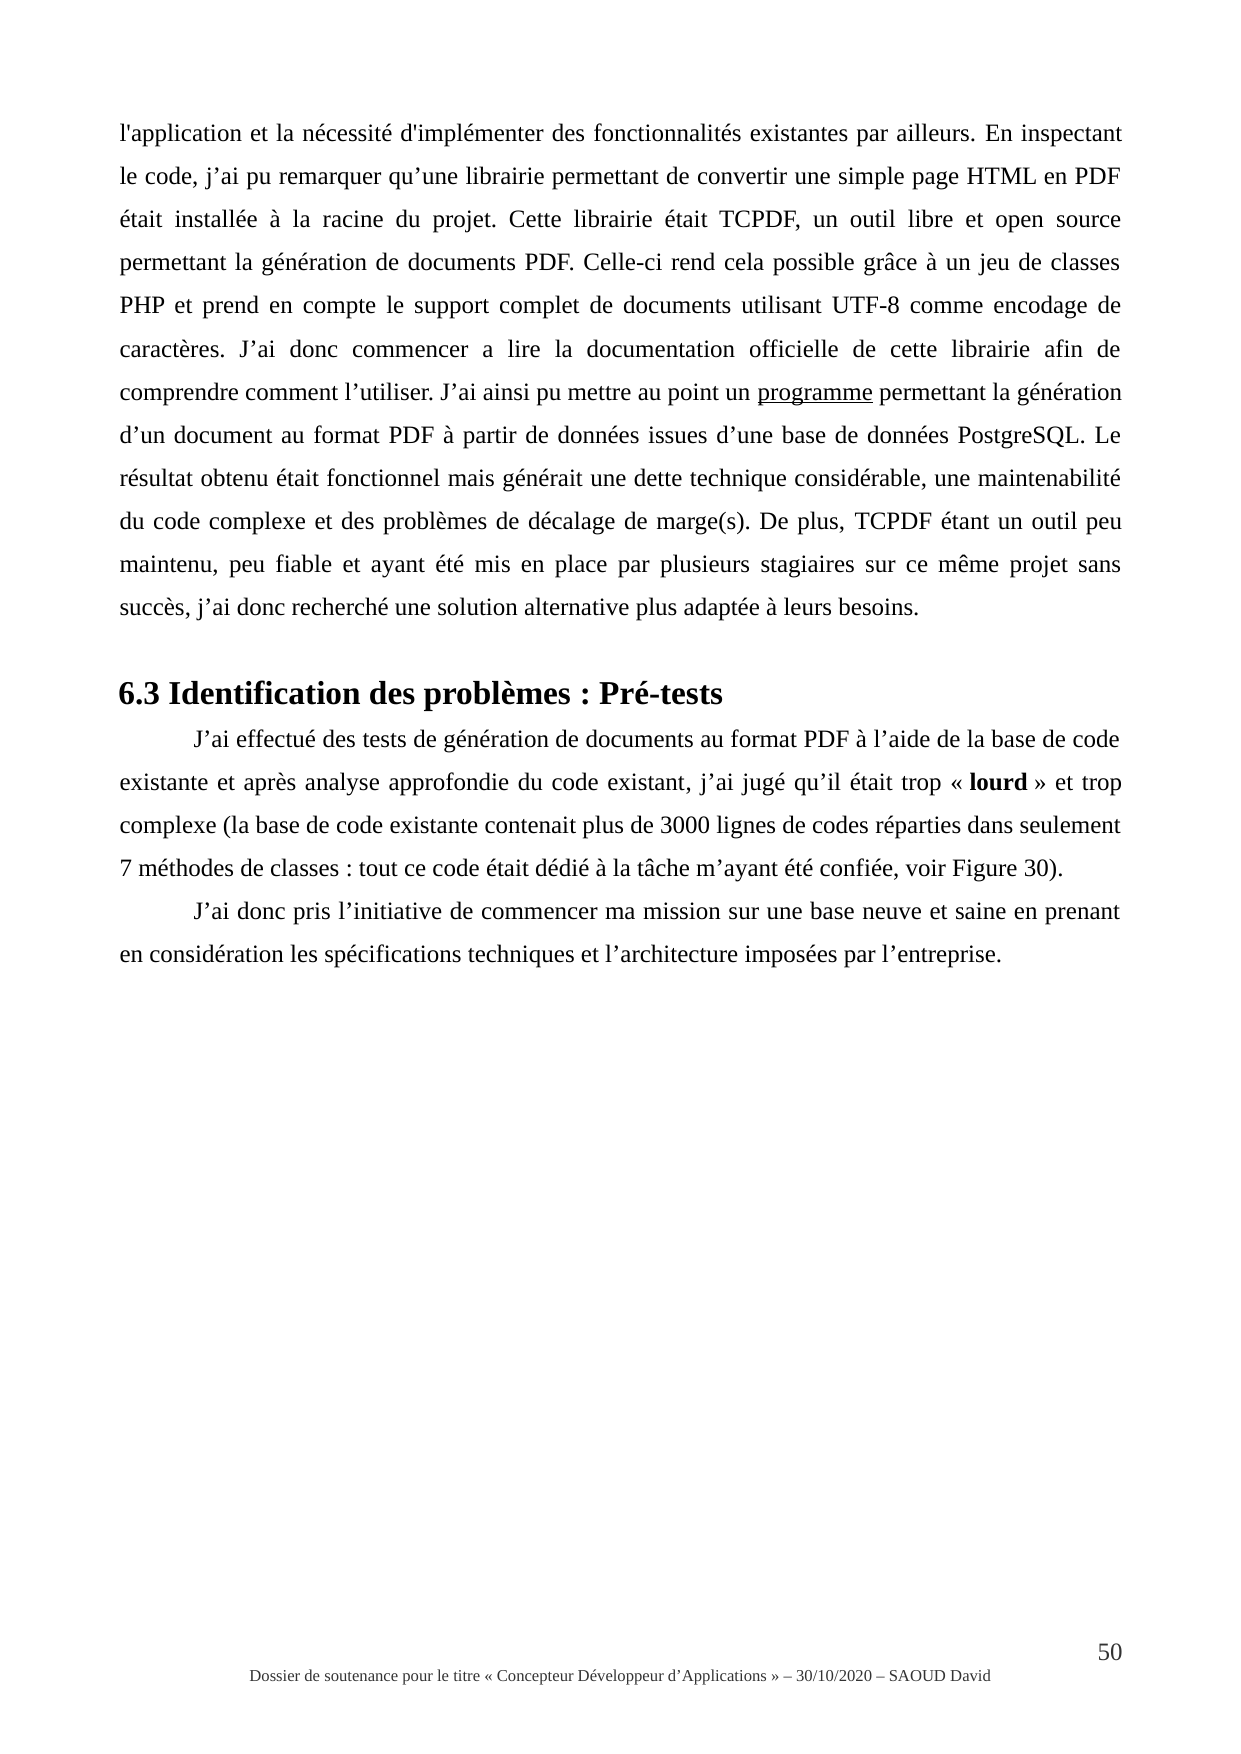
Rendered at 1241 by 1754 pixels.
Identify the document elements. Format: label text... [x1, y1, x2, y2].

text l'application et la nécessité d'implémenter des fonctionnalités existantes par ailleurs. En inspectant le code, j’ai pu remarquer qu’une librairie permettant de convertir une simple page HTML en PDF était installée à la racine du projet. Cette librairie était TCPDF, un outil libre et open source permettant la génération de documents PDF. Celle-ci rend cela possible grâce à un jeu de classes PHP et prend en compte le support complet de documents utilisant UTF-8 comme encodage de caractères. J’ai donc commencer a lire la documentation officielle de cette librairie afin de comprendre comment l’utiliser. J’ai ainsi pu mettre au point un programme permettant la génération d’un document au format PDF à partir de données issues d’une base de données PostgreSQL. Le résultat obtenu était fonctionnel mais générait une dette technique considérable, une maintenabilité du code complexe et des problèmes de décalage de marge(s). De plus, TCPDF étant un outil peu maintenu, peu fiable et ayant été mis en place par plusieurs stagiaires sur ce même projet sans succès, j’ai donc recherché une solution alternative plus adaptée à leurs besoins. [119, 118, 1122, 621]
subtitle 6.3 Identification des problèmes : Pré-tests [118, 673, 1122, 711]
text J’ai donc pris l’initiative de commencer ma mission sur une base neuve et saine en prenant en considération les spécifications techniques et l’architecture imposées par l’entreprise. [119, 896, 1122, 968]
text J’ai effectué des tests de génération de documents au format PDF à l’aide de la base de code existante et après analyse approfondie du code existant, j’ai jugé qu’il était trop « lourd » et trop complexe (la base de code existante contenait plus de 3000 lignes de codes réparties dans seulement 7 méthodes de classes : tout ce code était dédié à la tâche m’ayant été confiée, voir Figure 30). [119, 724, 1122, 882]
